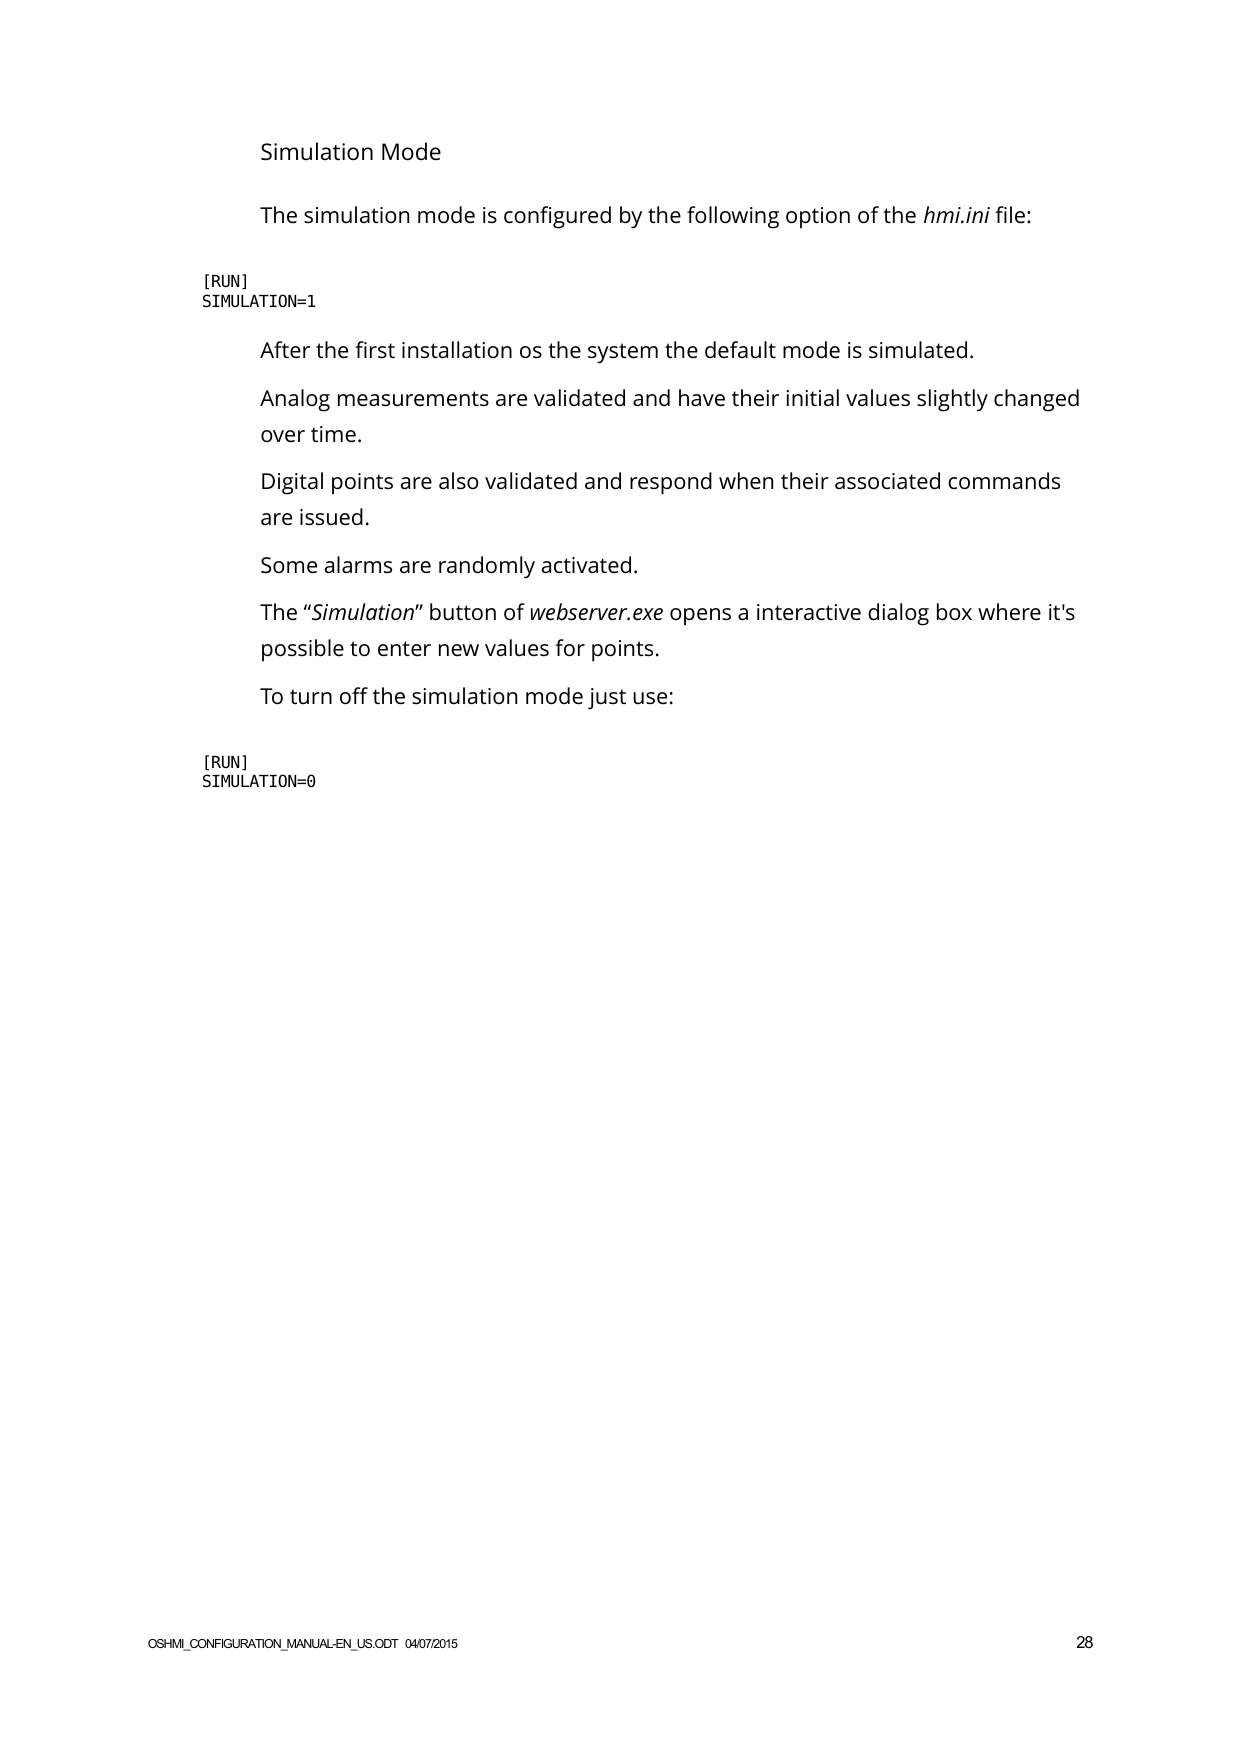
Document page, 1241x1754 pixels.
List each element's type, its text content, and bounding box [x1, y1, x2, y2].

text SIMULATION=0 [202, 772, 1093, 792]
text SIMULATION=1 [202, 291, 1093, 311]
text To turn off the simulation mode just use: [260, 681, 1093, 711]
text [RUN] [202, 272, 1093, 291]
text Digital points are also validated and respond when their associated commands are issued. [260, 466, 1093, 532]
text Some alarms are randomly activated. [260, 550, 1093, 579]
text [RUN] [202, 753, 1093, 772]
text Analog measurements are validated and have their initial values slightly changed over time. [260, 383, 1093, 448]
subtitle Simulation Mode [260, 136, 1093, 167]
text After the first installation os the system the default mode is simulated. [260, 335, 1093, 365]
text The simulation mode is configured by the following option of the hmi.ini file: [260, 200, 1093, 230]
text The “Simulation” button of webserver.exe opens a interactive dialog box where it's possible to enter new values for points. [260, 597, 1093, 663]
